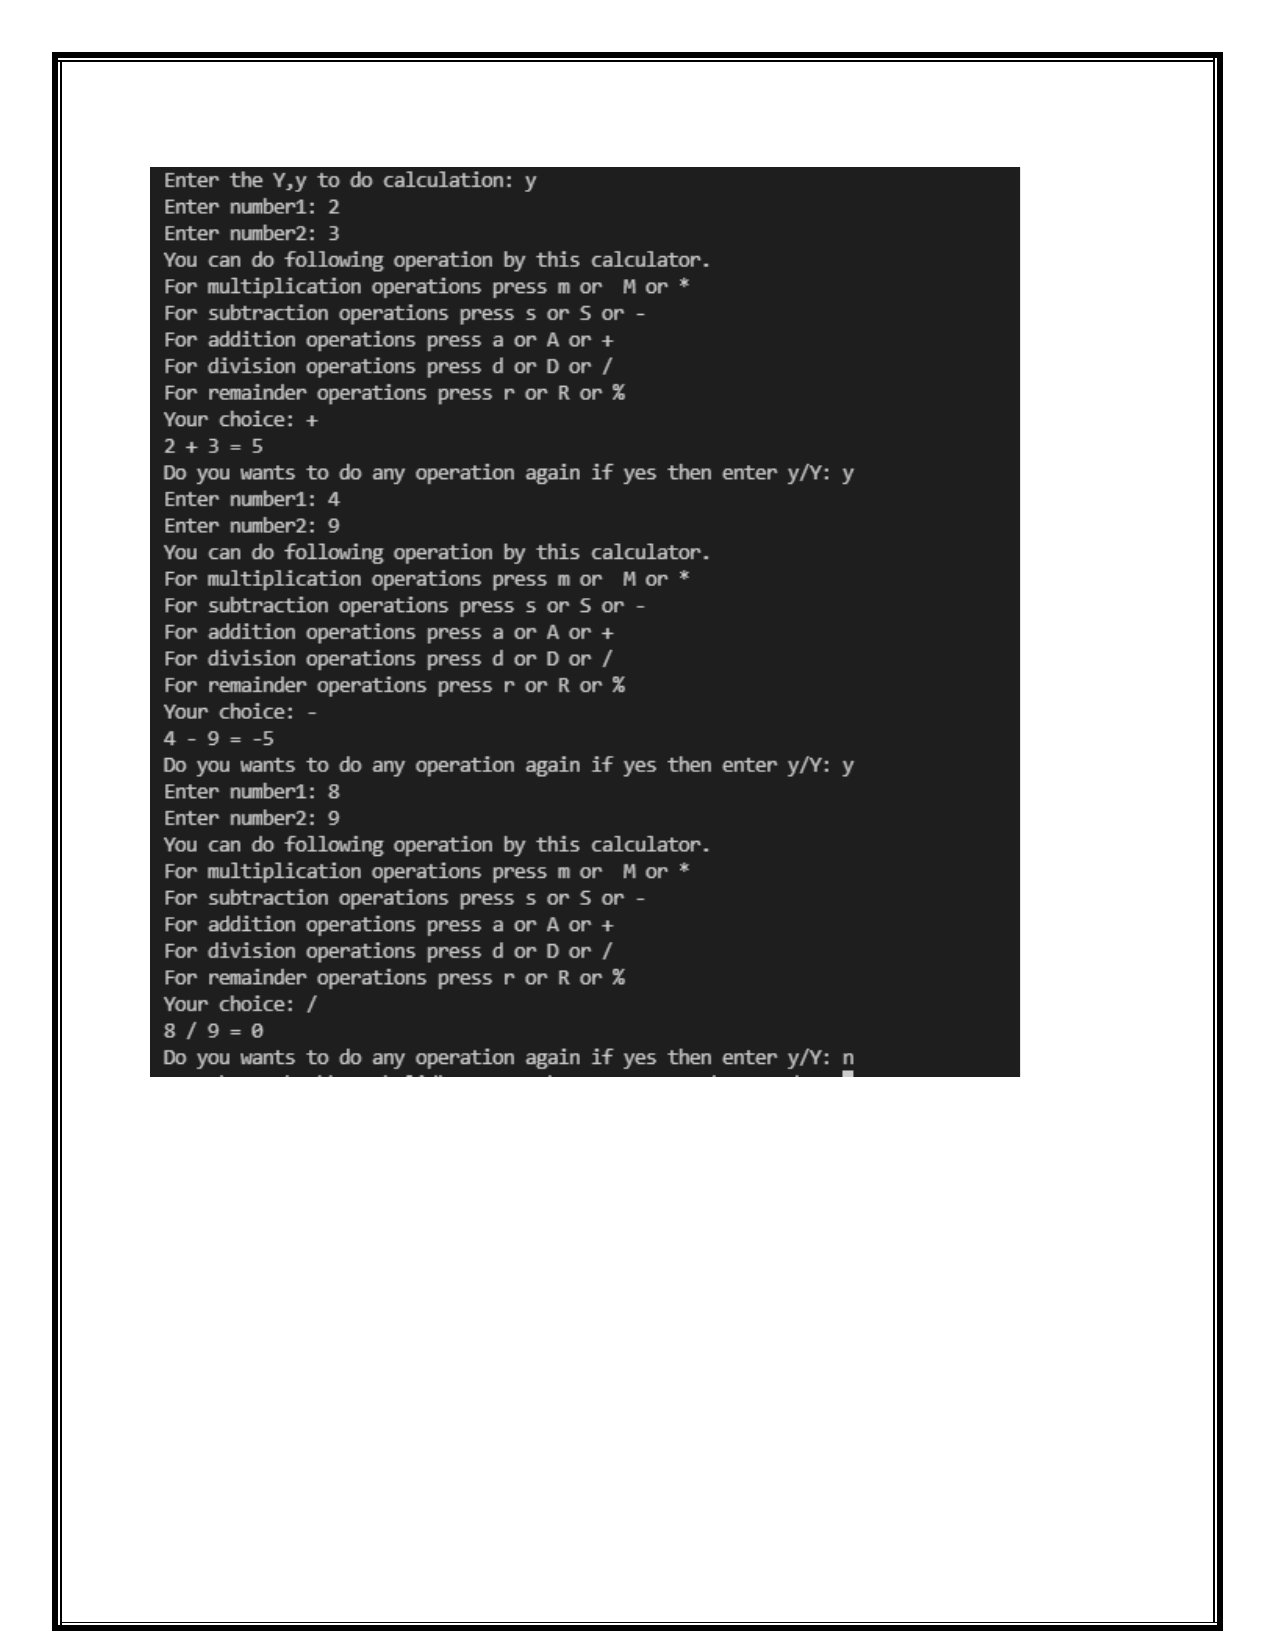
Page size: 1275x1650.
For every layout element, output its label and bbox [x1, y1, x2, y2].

picture [150, 167, 1021, 1077]
